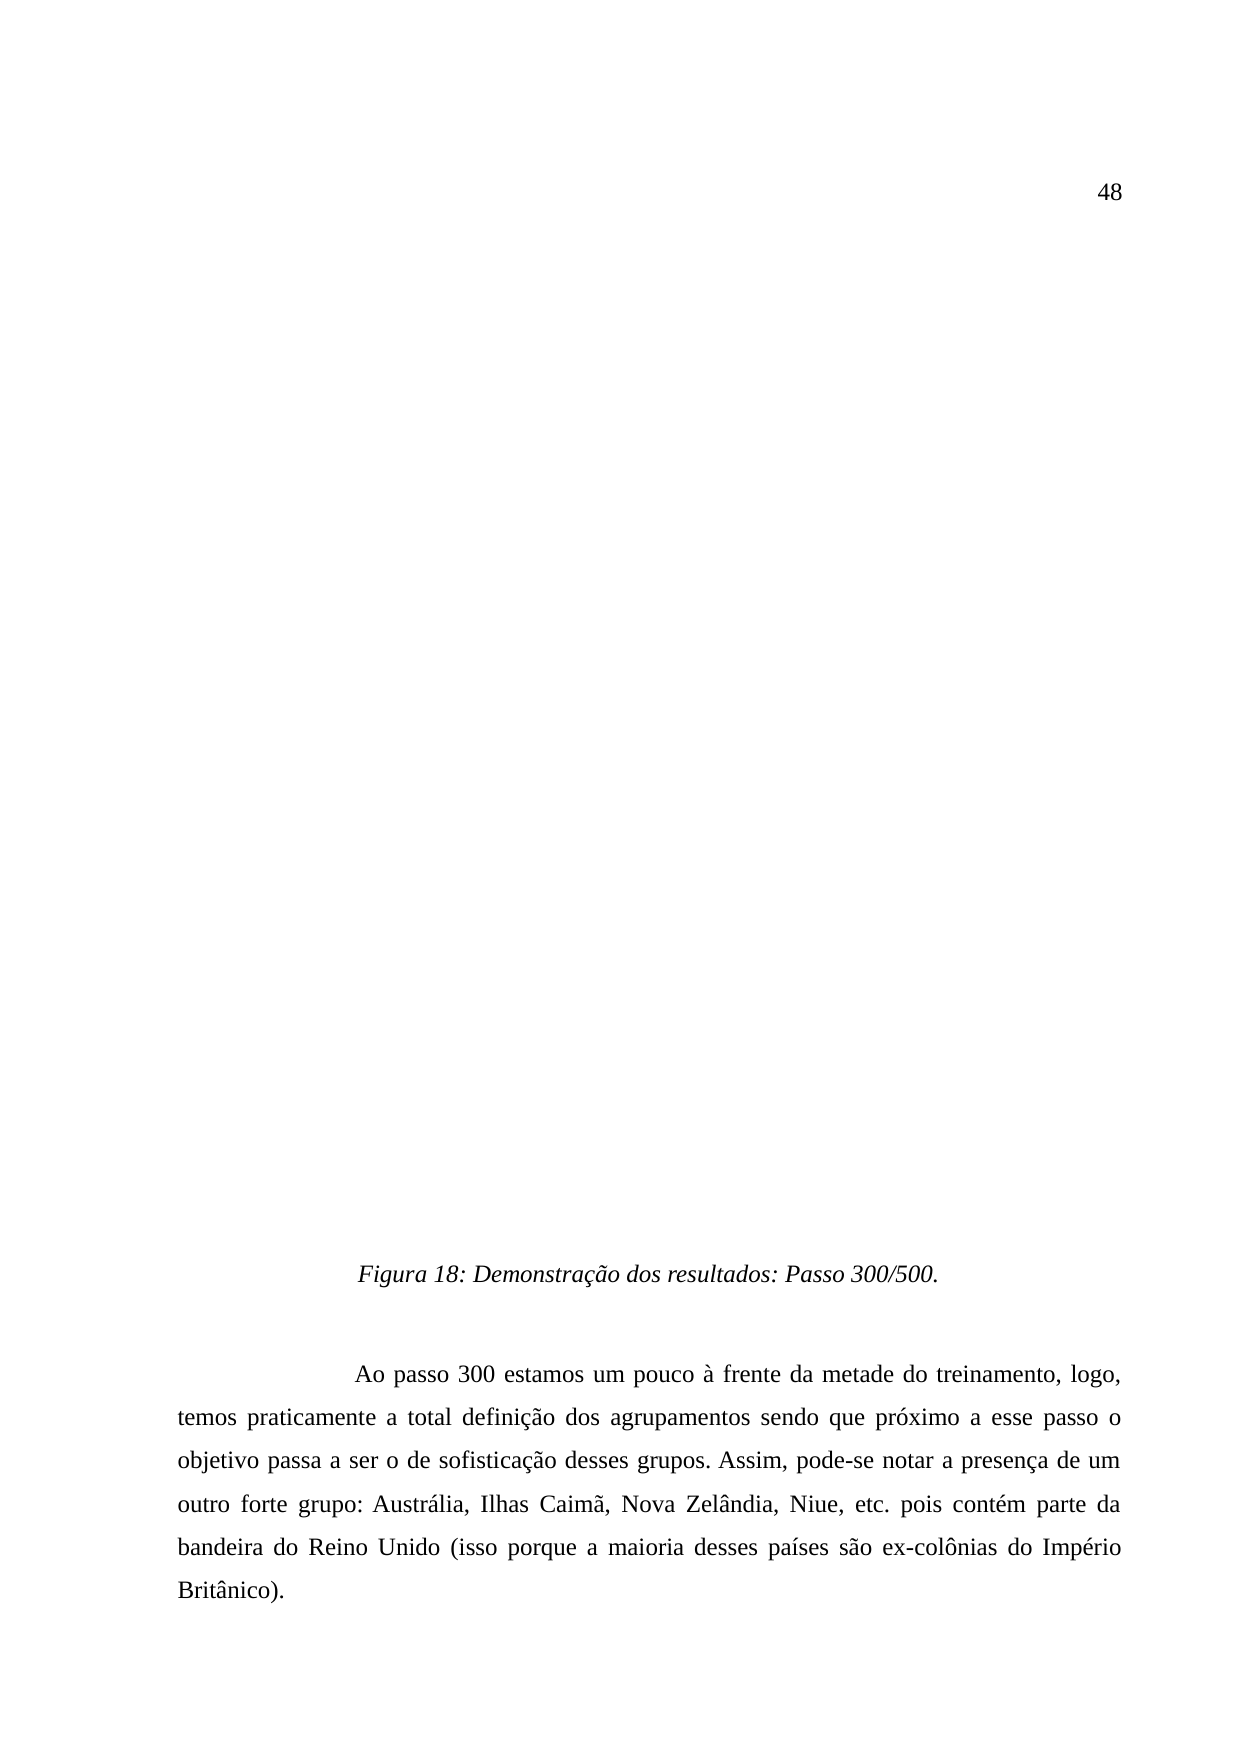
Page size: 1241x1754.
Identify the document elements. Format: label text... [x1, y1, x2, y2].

text Ao passo 300 estamos um pouco à frente da metade do treinamento, logo, temos praticamente a total definição dos agrupamentos sendo que próximo a esse passo o objetivo passa a ser o de sofisticação desses grupos. Assim, pode-se notar a presença de um outro forte grupo: Austrália, Ilhas Caimã, Nova Zelândia, Niue, etc. pois contém parte da bandeira do Reino Unido (isso porque a maioria desses países são ex-colônias do Império Britânico). [177, 1359, 1122, 1604]
text Figura 18: Demonstração dos resultados: Passo 300/500. [177, 236, 1122, 1287]
